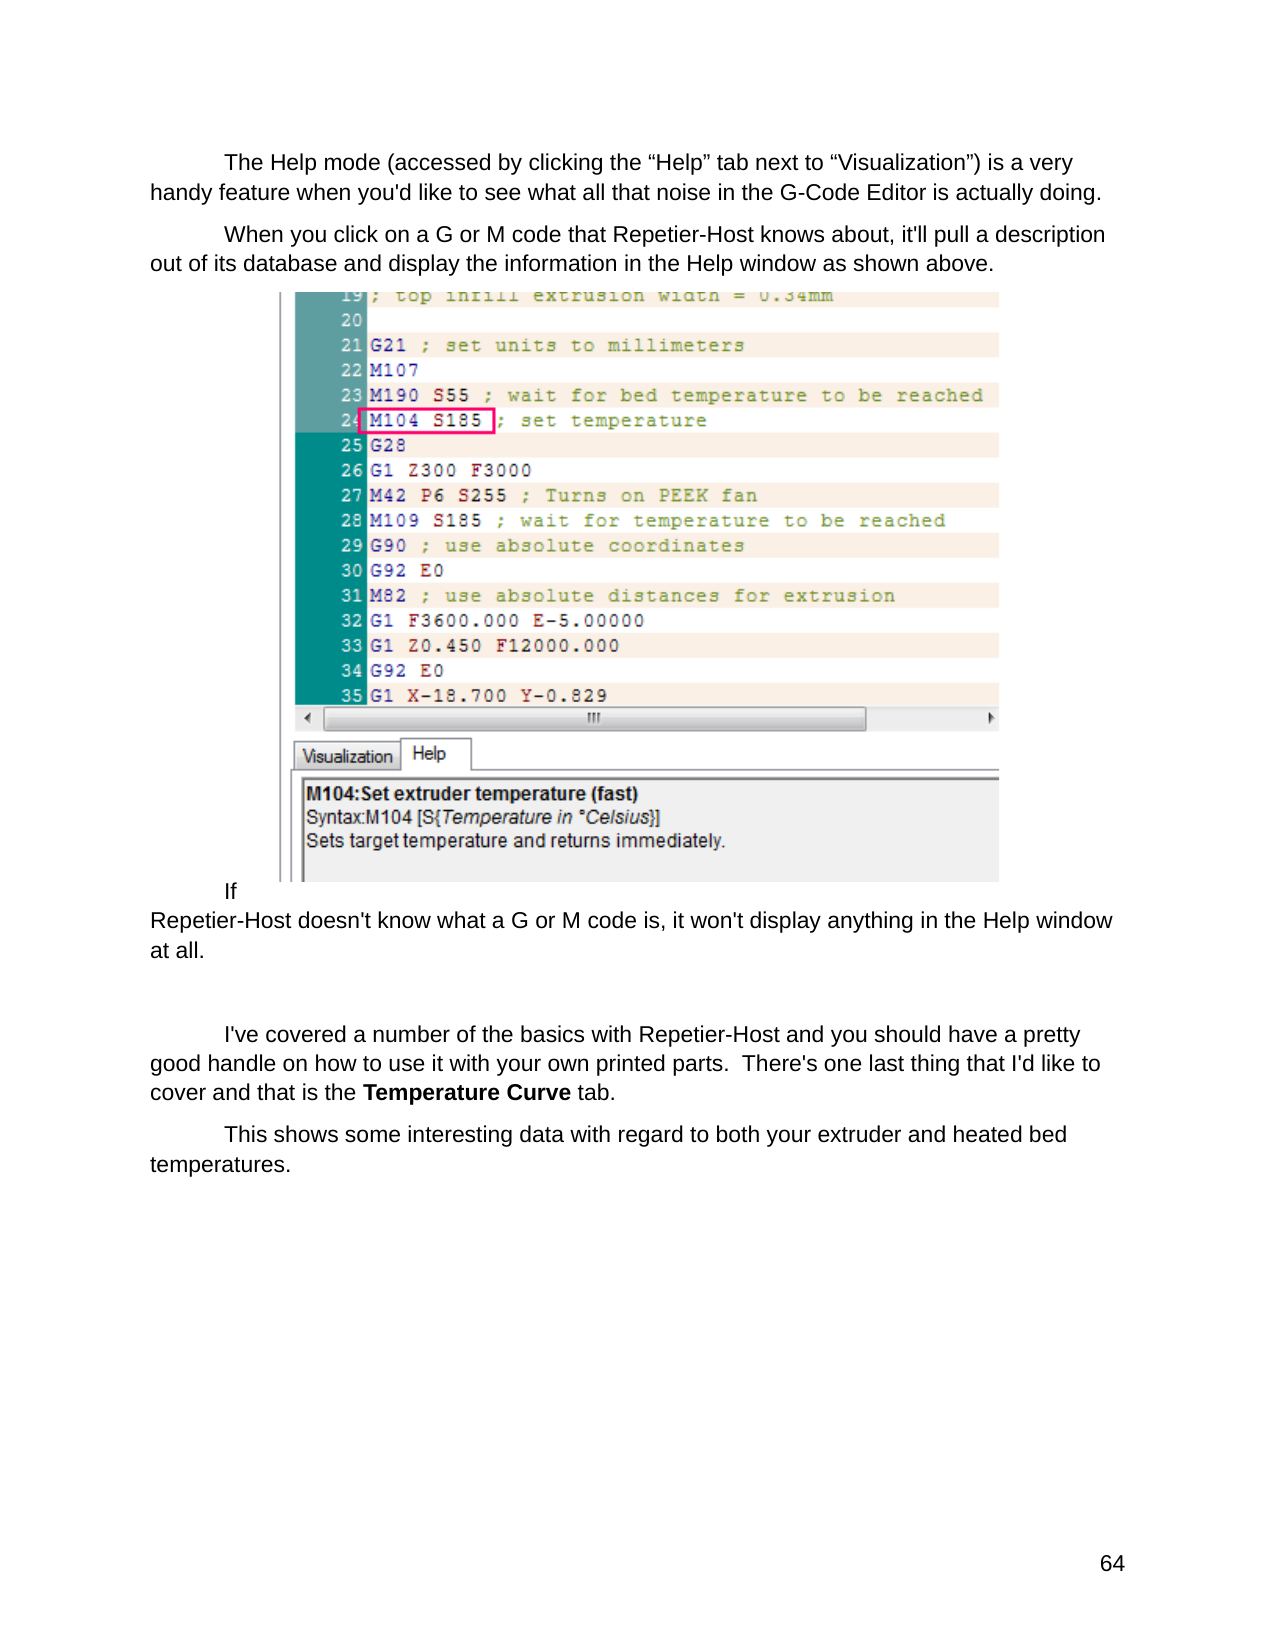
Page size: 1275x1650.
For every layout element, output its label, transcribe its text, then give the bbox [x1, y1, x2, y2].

text The Help mode (accessed by clicking the “Help” tab next to “Visualization”) is a very handy feature when you'd like to see what all that noise in the G-Code Editor is actually doing. [150, 150, 1125, 205]
text I've covered a number of the basics with Repetier-Host and you should have a pretty good handle on how to use it with your own printed parts. There's one last thing that I'd like to cover and that is the Temperature Curve tab. [150, 1021, 1125, 1106]
text If Repetier-Host doesn't know what a G or M code is, it won't display anything in the Help window at all. [150, 879, 1125, 963]
text This shows some interesting data with regard to both your extruder and heated bed temperatures. [150, 1122, 1125, 1177]
text When you click on a G or M code that Repetier-Host knows about, it'll pull a description out of its database and display the information in the Help window as shown above. [150, 221, 1125, 276]
picture [275, 292, 1000, 882]
